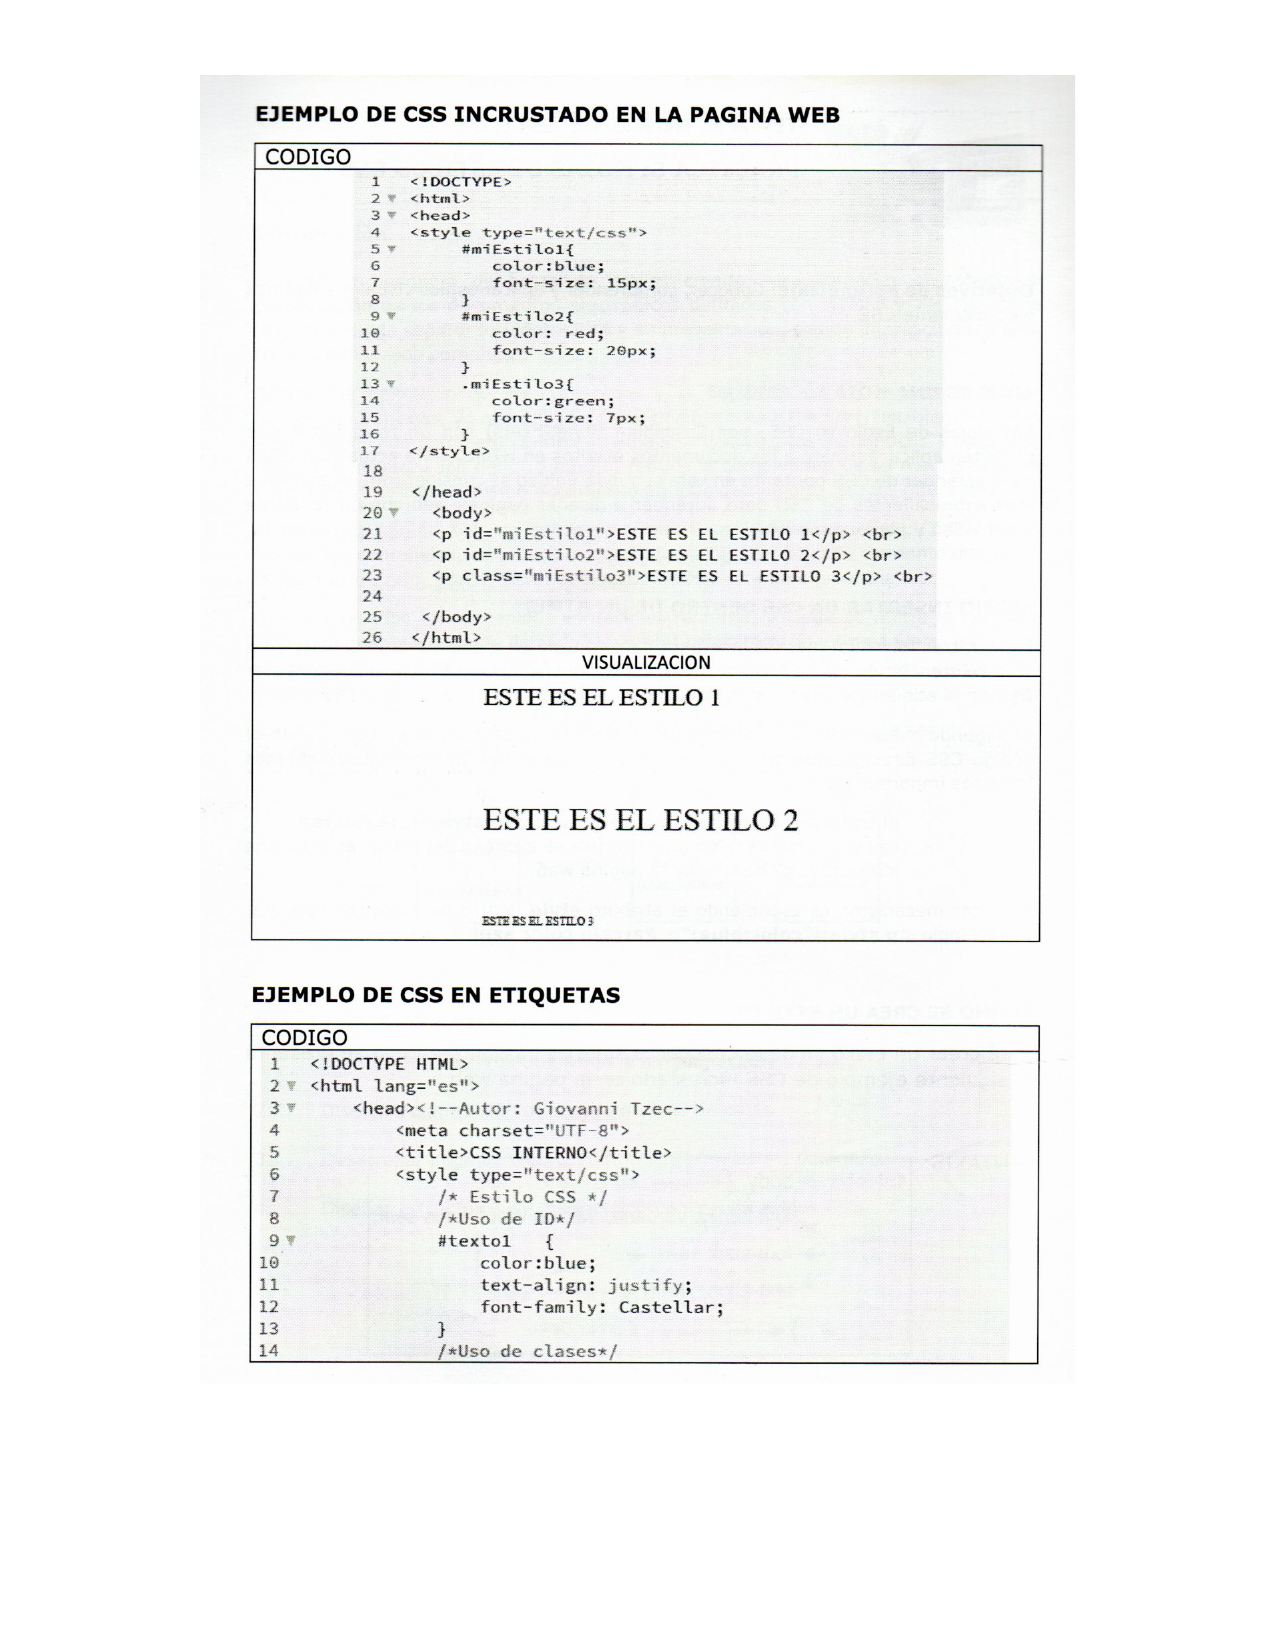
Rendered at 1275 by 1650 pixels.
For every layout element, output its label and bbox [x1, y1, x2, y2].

picture [200, 75, 1075, 1384]
